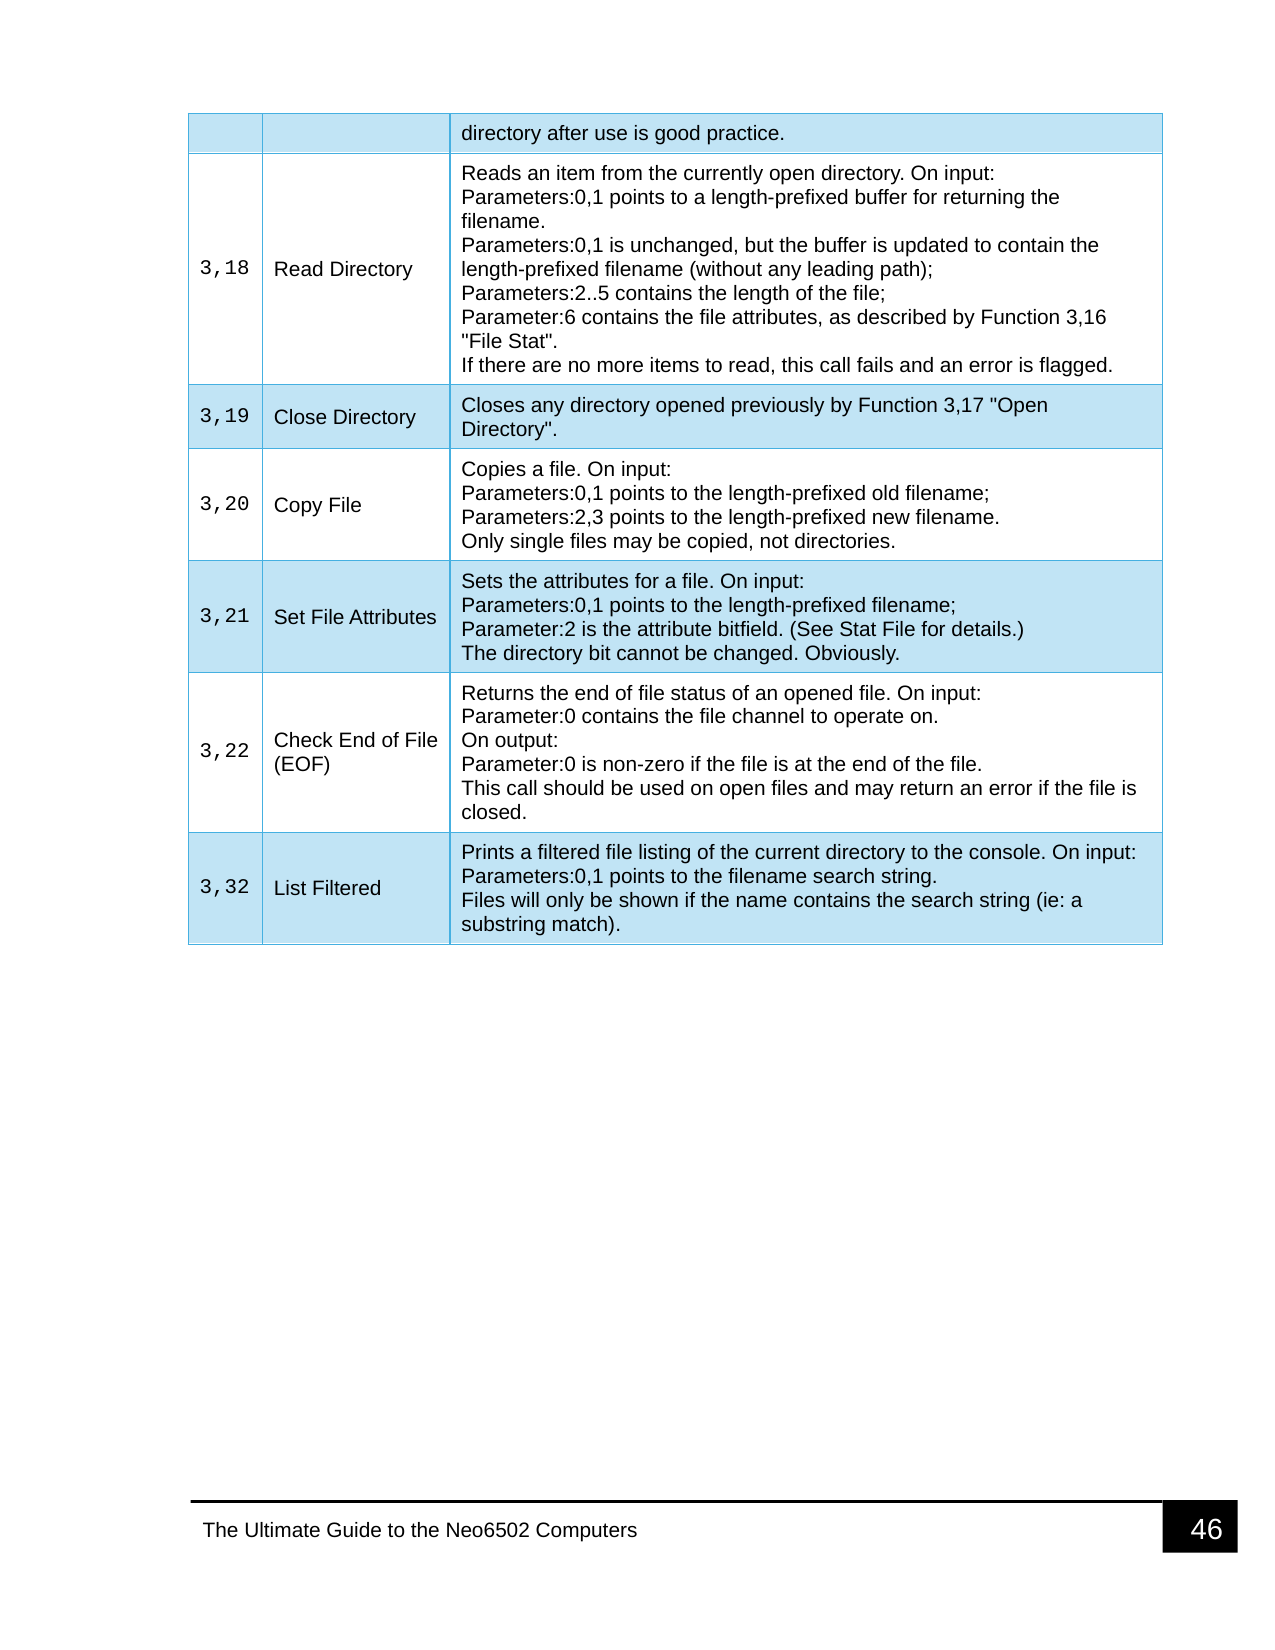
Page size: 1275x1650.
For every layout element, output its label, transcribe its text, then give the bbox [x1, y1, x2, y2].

table_cell [189, 114, 262, 152]
table_cell Prints a filtered file listing of the current directory to the console. On input: Parameters:0,1 points to the filename search string. Files will only be shown if the name contains the search string (ie: a substring match). [451, 833, 1162, 943]
table_cell 3,21 [189, 561, 262, 672]
table_cell Close Directory [263, 385, 449, 448]
table_cell 3,18 [189, 154, 262, 384]
table_cell List Filtered [263, 833, 449, 943]
table_cell Sets the attributes for a file. On input: Parameters:0,1 points to the length-prefixed filename; Parameter:2 is the attribute bitfield. (See Stat File for details.) The directory bit cannot be changed. Obviously. [451, 561, 1162, 672]
table_cell 3,20 [189, 449, 262, 560]
table_cell 3,19 [189, 385, 262, 448]
table_cell 3,22 [189, 673, 262, 832]
table_cell Closes any directory opened previously by Function 3,17 "Open Directory". [451, 385, 1162, 448]
table_cell Reads an item from the currently open directory. On input: Parameters:0,1 points to a length-prefixed buffer for returning the filename. Parameters:0,1 is unchanged, but the buffer is updated to contain the length-prefixed filename (without any leading path); Parameters:2..5 contains the length of the file; Parameter:6 contains the file attributes, as described by Function 3,16 "File Stat". If there are no more items to read, this call fails and an error is flagged. [451, 154, 1162, 384]
table_cell Copy File [263, 449, 449, 560]
table_cell Copies a file. On input: Parameters:0,1 points to the length-prefixed old filename; Parameters:2,3 points to the length-prefixed new filename. Only single files may be copied, not directories. [451, 449, 1162, 560]
table_cell 3,32 [189, 833, 262, 943]
table_cell Set File Attributes [263, 561, 449, 672]
table_cell [263, 114, 449, 152]
table_cell Read Directory [263, 154, 449, 384]
table_cell Returns the end of file status of an opened file. On input: Parameter:0 contains the file channel to operate on. On output: Parameter:0 is non-zero if the file is at the end of the file. This call should be used on open files and may return an error if the file is closed. [451, 673, 1162, 832]
table_cell directory after use is good practice. [451, 114, 1162, 152]
table_cell Check End of File (EOF) [263, 673, 449, 832]
